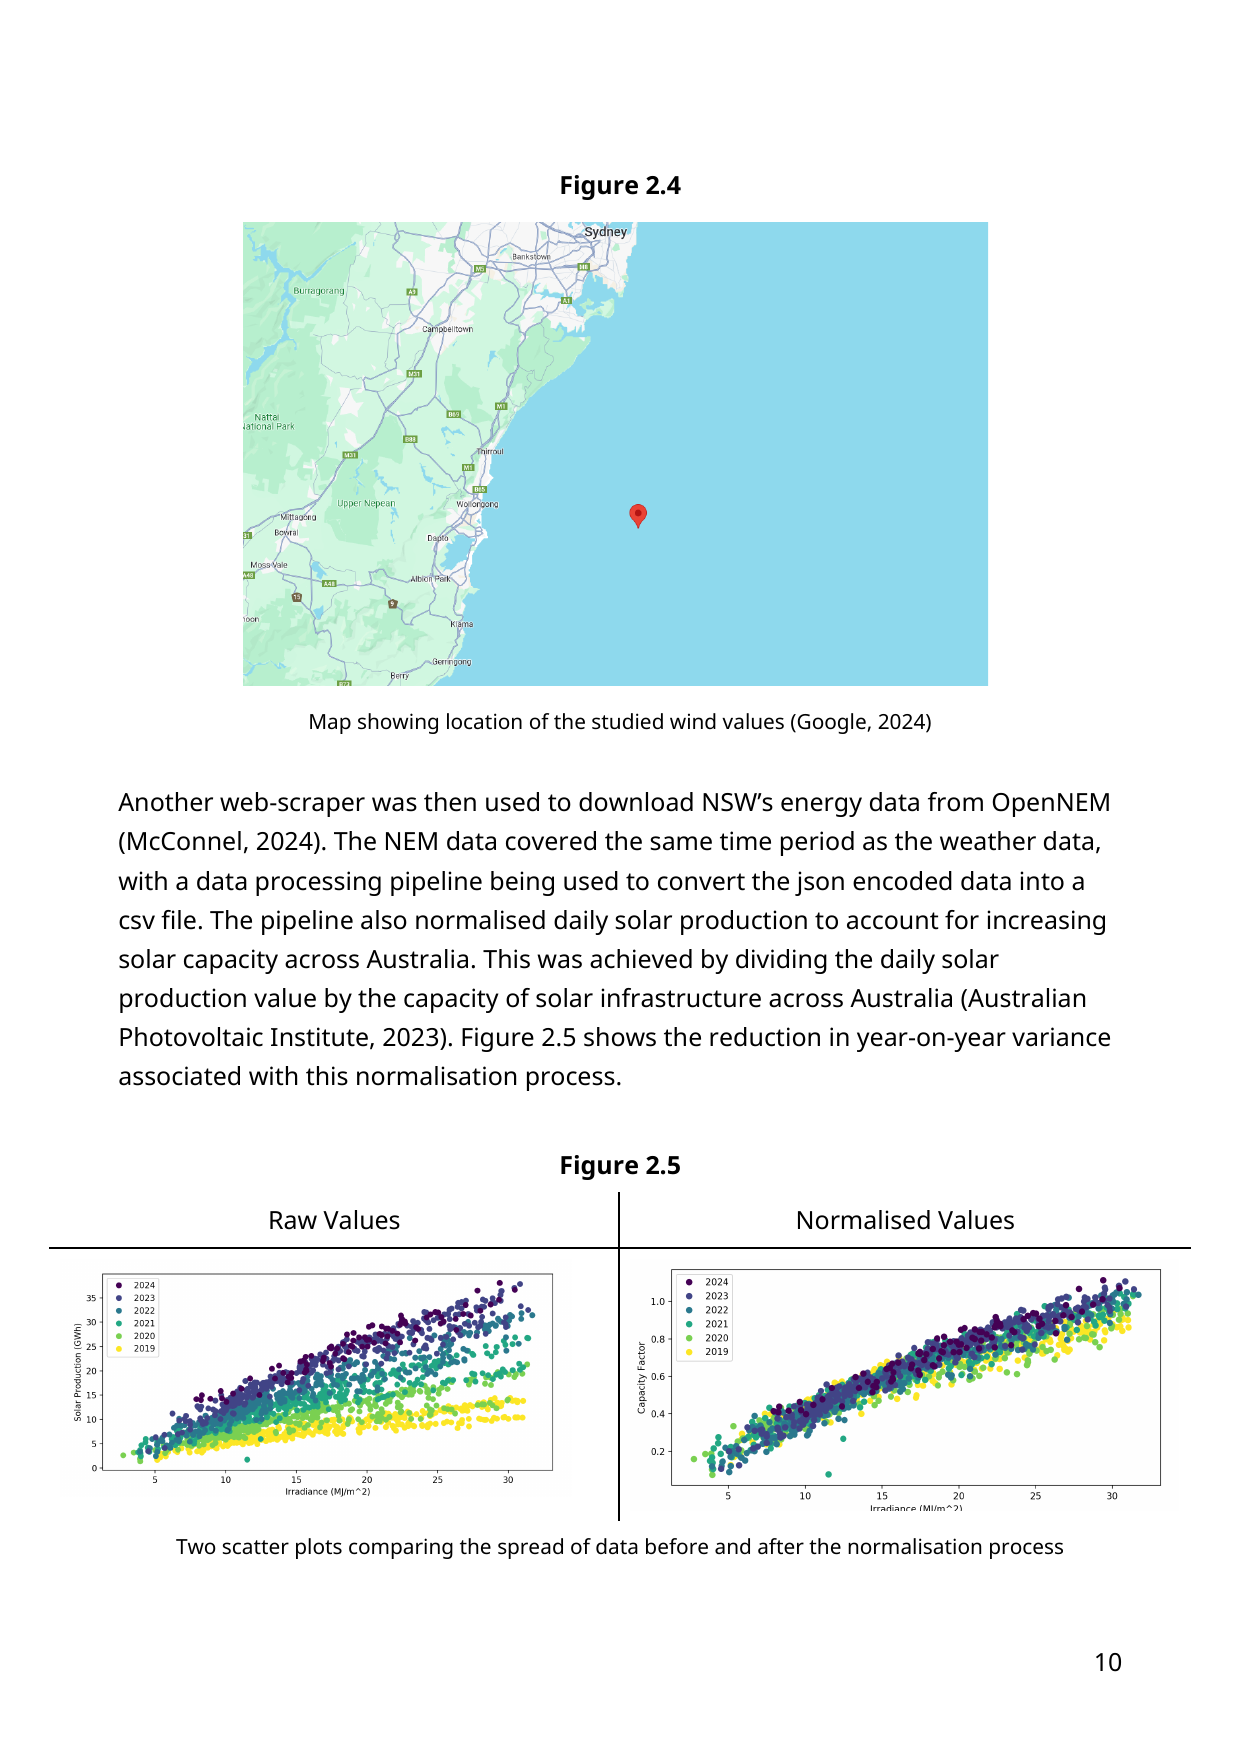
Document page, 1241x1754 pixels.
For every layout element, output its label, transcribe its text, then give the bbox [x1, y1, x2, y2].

text Another web-scraper was then used to download NSW’s energy data from OpenNEM (McConnel, 2024). The NEM data covered the same time period as the weather data, with a data processing pipeline being used to convert the json encoded data into a csv file. The pipeline also normalised daily solar production to account for increasing solar capacity across Australia. This was achieved by dividing the daily solar production value by the capacity of solar infrastructure across Australia (Australian Photovoltaic Institute, 2023). Figure 2.5 shows the reduction in year-on-year variance associated with this normalisation process. [118, 785, 1122, 1093]
table_cell [233, 212, 1008, 696]
picture [629, 1259, 1179, 1511]
table_cell Normalised Values [620, 1192, 1191, 1247]
picture [243, 222, 989, 686]
table_cell Raw Values [49, 1192, 618, 1247]
table_header Figure 2.5 [49, 1138, 1191, 1192]
table_cell [49, 1249, 618, 1521]
picture [59, 1259, 572, 1497]
table_header Figure 2.4 [233, 157, 1008, 212]
table_cell Map showing location of the studied wind values (Google, 2024) [233, 696, 1008, 746]
table_cell [620, 1249, 1191, 1521]
table_cell Two scatter plots comparing the spread of data before and after the normalisation process [49, 1521, 1191, 1571]
